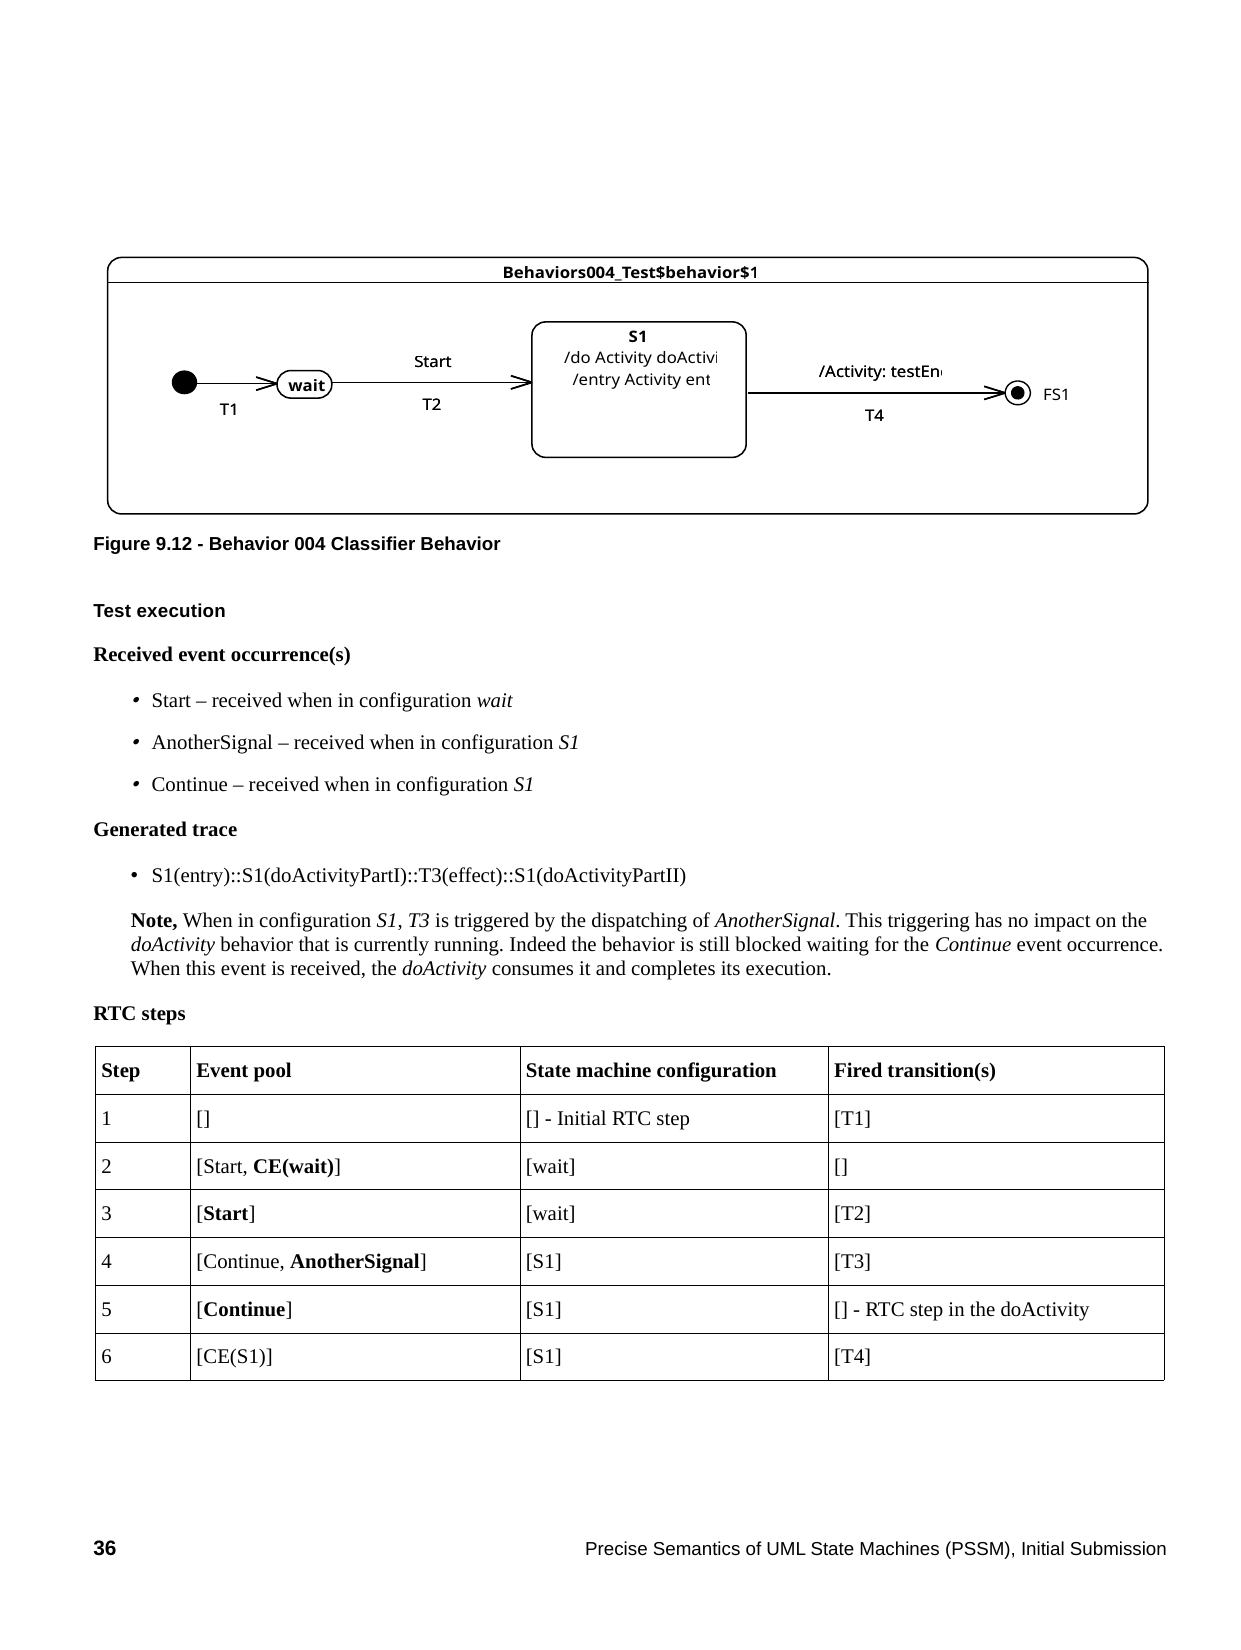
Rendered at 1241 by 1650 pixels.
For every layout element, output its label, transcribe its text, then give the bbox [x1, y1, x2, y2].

table_cell [] - RTC step in the doActivity [829, 1286, 1164, 1332]
table_cell [Start, CE(wait)] [191, 1143, 520, 1189]
list Start – received when in configuration wait [131, 687, 1164, 712]
table_cell [T3] [829, 1238, 1164, 1285]
table_cell [S1] [521, 1238, 828, 1285]
text Figure 9.12 - Behavior 004 Classifier Behavior [93, 243, 1164, 554]
table_header Step [96, 1047, 190, 1094]
table_cell 4 [96, 1238, 190, 1285]
table_cell [] - Initial RTC step [521, 1095, 828, 1142]
table_cell [Start] [191, 1190, 520, 1237]
table_cell 5 [96, 1286, 190, 1332]
table_cell [wait] [521, 1190, 828, 1237]
list S1(entry)::S1(doActivityPartI)::T3(effect)::S1(doActivityPartII) [131, 862, 1164, 887]
table_cell [Continue] [191, 1286, 520, 1332]
table_cell [] [829, 1143, 1164, 1189]
text RTC steps [93, 1001, 1164, 1025]
table_cell [CE(S1)] [191, 1334, 520, 1380]
table_cell [T4] [829, 1334, 1164, 1380]
text Note, When in configuration S1, T3 is triggered by the dispatching of AnotherSignal. This triggering has no impact on the doActivity behavior that is currently running. Indeed the behavior is still blocked waiting for the Continue event occurrence. When this event is received, the doActivity consumes it and completes its execution. [131, 908, 1164, 980]
table_cell 6 [96, 1334, 190, 1380]
table_header Fired transition(s) [829, 1047, 1164, 1094]
text Generated trace [93, 817, 1164, 841]
table_cell [Continue, AnotherSignal] [191, 1238, 520, 1285]
table_cell [S1] [521, 1334, 828, 1380]
table_cell [S1] [521, 1286, 828, 1332]
table_header State machine configuration [521, 1047, 828, 1094]
list AnotherSignal – received when in configuration S1 [131, 729, 1164, 754]
table_header Event pool [191, 1047, 520, 1094]
table_cell 1 [96, 1095, 190, 1142]
table_cell [] [191, 1095, 520, 1142]
table_cell 2 [96, 1143, 190, 1189]
subtitle Test execution [93, 600, 1164, 621]
text Received event occurrence(s) [93, 642, 1164, 666]
list Continue – received when in configuration S1 [131, 771, 1164, 796]
table_cell [wait] [521, 1143, 828, 1189]
table_cell [T2] [829, 1190, 1164, 1237]
table_cell 3 [96, 1190, 190, 1237]
table_cell [T1] [829, 1095, 1164, 1142]
